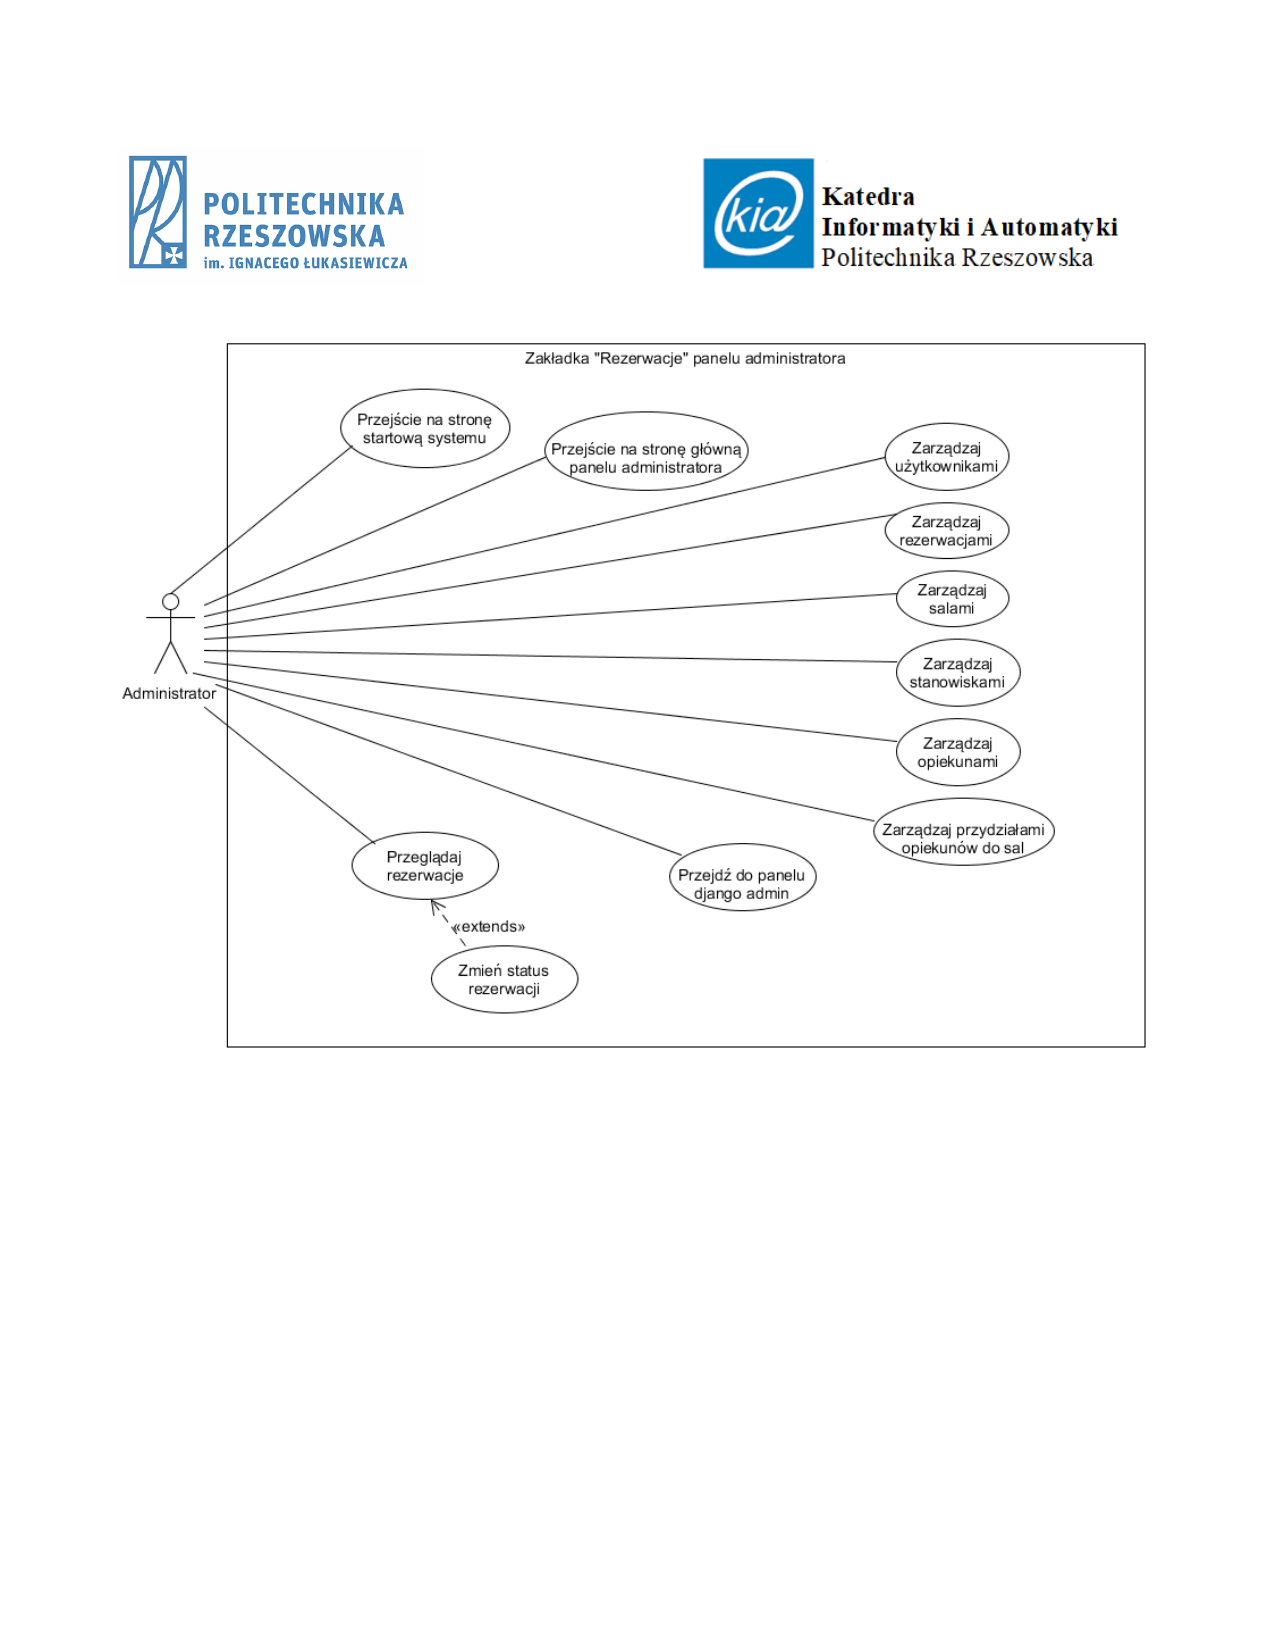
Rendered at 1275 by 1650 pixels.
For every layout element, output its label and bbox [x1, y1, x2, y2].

picture [118, 147, 423, 284]
picture [685, 143, 1147, 286]
picture [118, 341, 1157, 1059]
